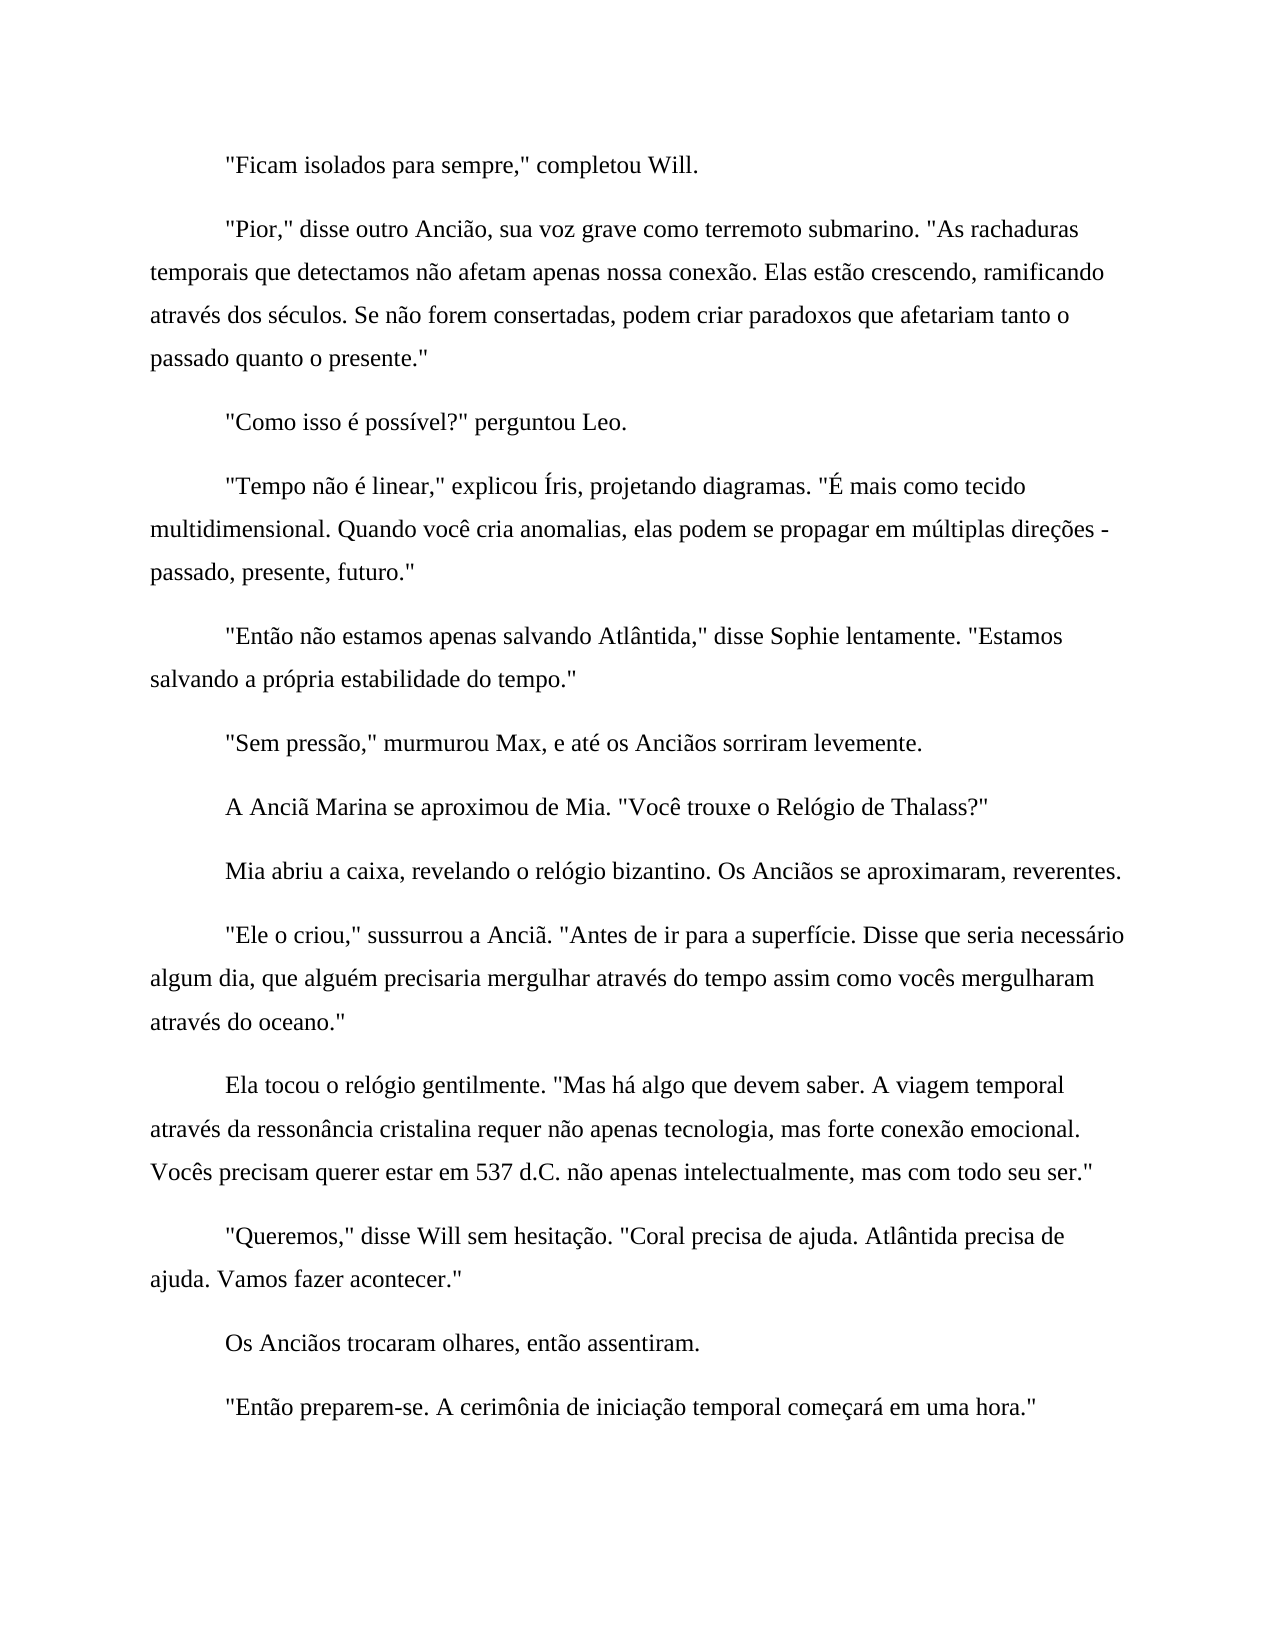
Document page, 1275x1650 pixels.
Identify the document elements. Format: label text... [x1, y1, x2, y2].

text "Então preparem-se. A cerimônia de iniciação temporal começará em uma hora." [150, 1392, 1125, 1421]
text Mia abriu a caixa, revelando o relógio bizantino. Os Anciãos se aproximaram, reverentes. [150, 856, 1125, 885]
text "Queremos," disse Will sem hesitação. "Coral precisa de ajuda. Atlântida precisa de ajuda. Vamos fazer acontecer." [150, 1221, 1125, 1293]
text "Ele o criou," sussurrou a Anciã. "Antes de ir para a superfície. Disse que seria necessário algum dia, que alguém precisaria mergulhar através do tempo assim como vocês mergulharam através do oceano." [150, 920, 1125, 1035]
text A Anciã Marina se aproximou de Mia. "Você trouxe o Relógio de Thalass?" [150, 792, 1125, 821]
text "Então não estamos apenas salvando Atlântida," disse Sophie lentamente. "Estamos salvando a própria estabilidade do tempo." [150, 621, 1125, 693]
text "Como isso é possível?" perguntou Leo. [150, 407, 1125, 436]
text "Ficam isolados para sempre," completou Will. [150, 150, 1125, 179]
text Os Anciãos trocaram olhares, então assentiram. [150, 1328, 1125, 1357]
text Ela tocou o relógio gentilmente. "Mas há algo que devem saber. A viagem temporal através da ressonância cristalina requer não apenas tecnologia, mas forte conexão emocional. Vocês precisam querer estar em 537 d.C. não apenas intelectualmente, mas com todo seu ser." [150, 1071, 1125, 1186]
text "Pior," disse outro Ancião, sua voz grave como terremoto submarino. "As rachaduras temporais que detectamos não afetam apenas nossa conexão. Elas estão crescendo, ramificando através dos séculos. Se não forem consertadas, podem criar paradoxos que afetariam tanto o passado quanto o presente." [150, 214, 1125, 372]
text "Sem pressão," murmurou Max, e até os Anciãos sorriram levemente. [150, 728, 1125, 757]
text "Tempo não é linear," explicou Íris, projetando diagramas. "É mais como tecido multidimensional. Quando você cria anomalias, elas podem se propagar em múltiplas direções - passado, presente, futuro." [150, 471, 1125, 586]
